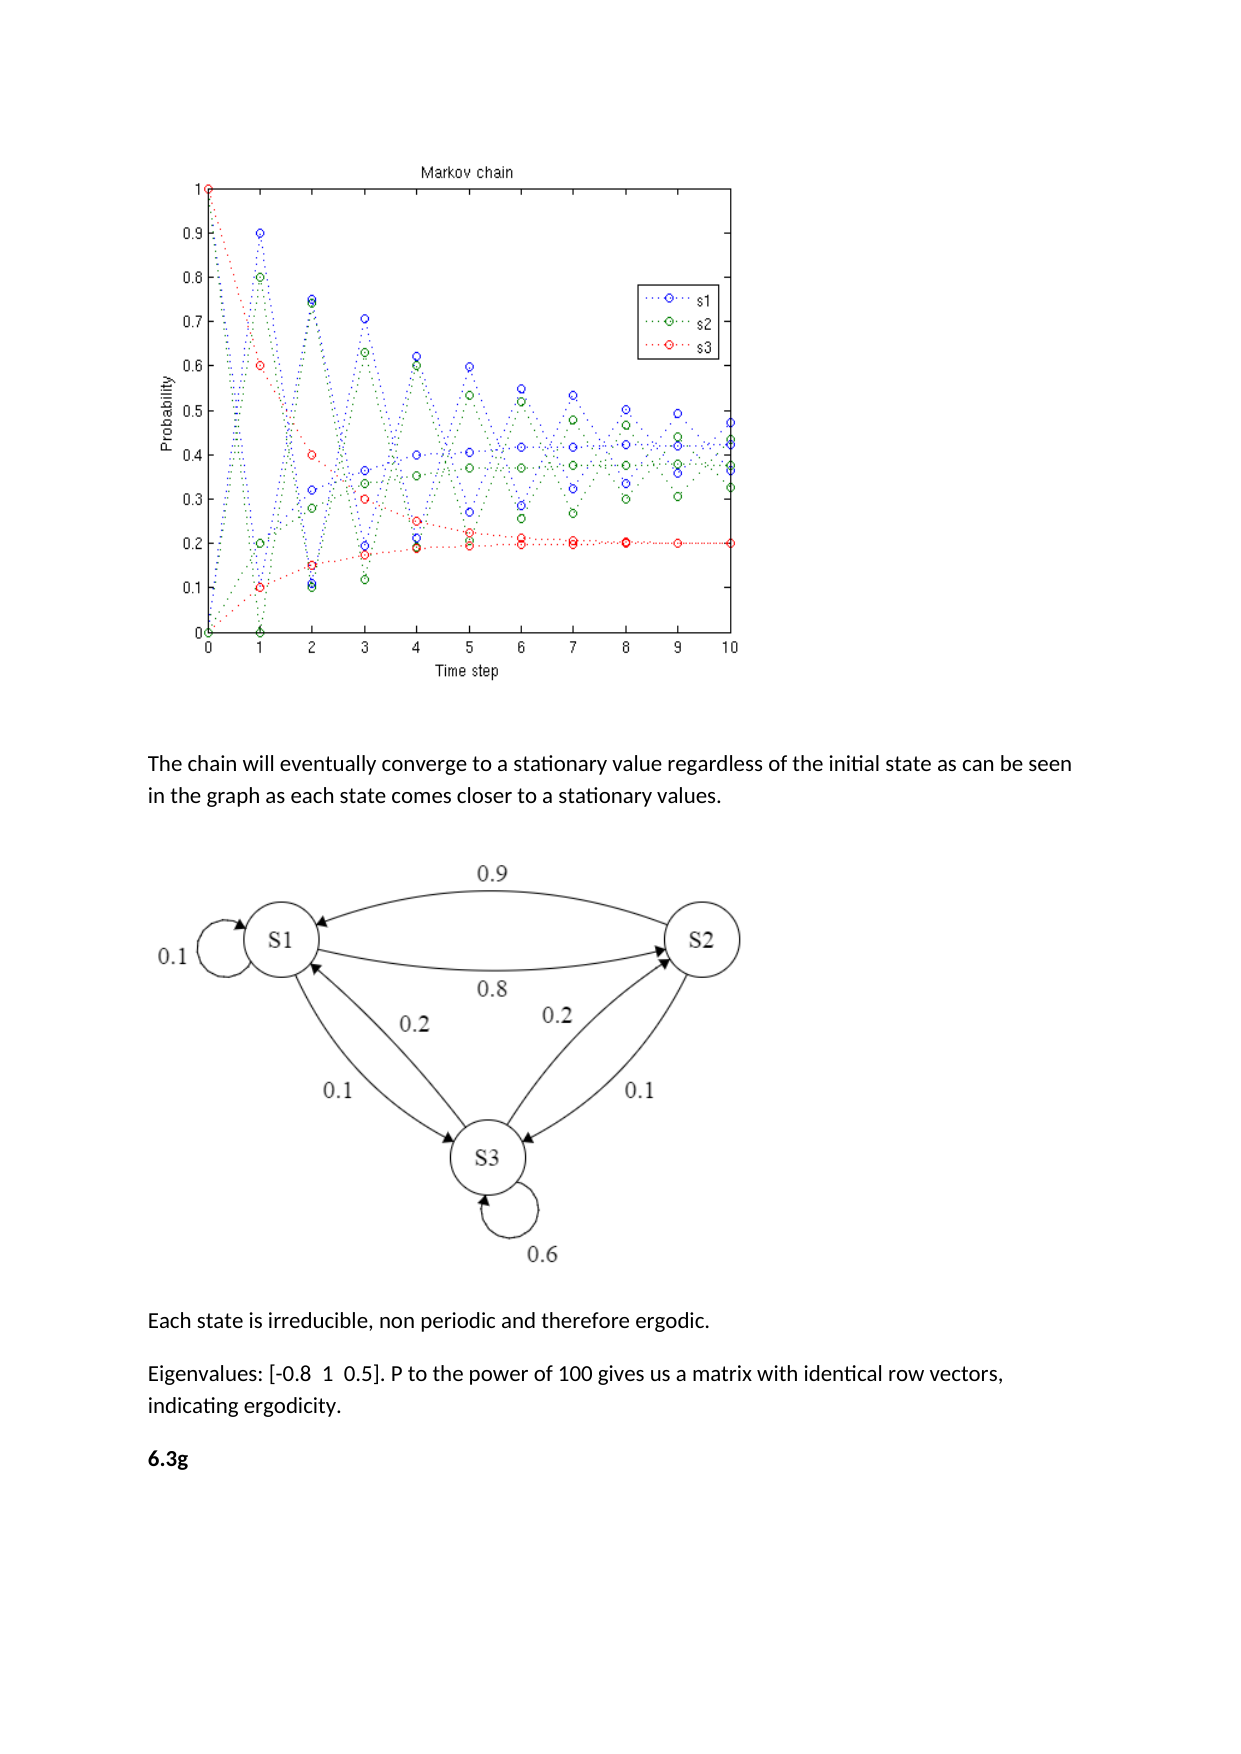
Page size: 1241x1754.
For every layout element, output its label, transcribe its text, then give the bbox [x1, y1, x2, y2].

text Eigenvalues: [-0.8 1 0.5]. P to the power of 100 gives us a matrix with identical row vectors, indicating ergodicity. [148, 1359, 1093, 1419]
picture [147, 834, 793, 1281]
text 6.3g [148, 1444, 1093, 1472]
text Each state is irreducible, non periodic and therefore ergodic. [148, 1306, 1093, 1334]
picture [120, 147, 794, 692]
text The chain will eventually converge to a stationary value regardless of the initial state as can be seen in the graph as each state comes closer to a stationary values. [148, 749, 1093, 809]
